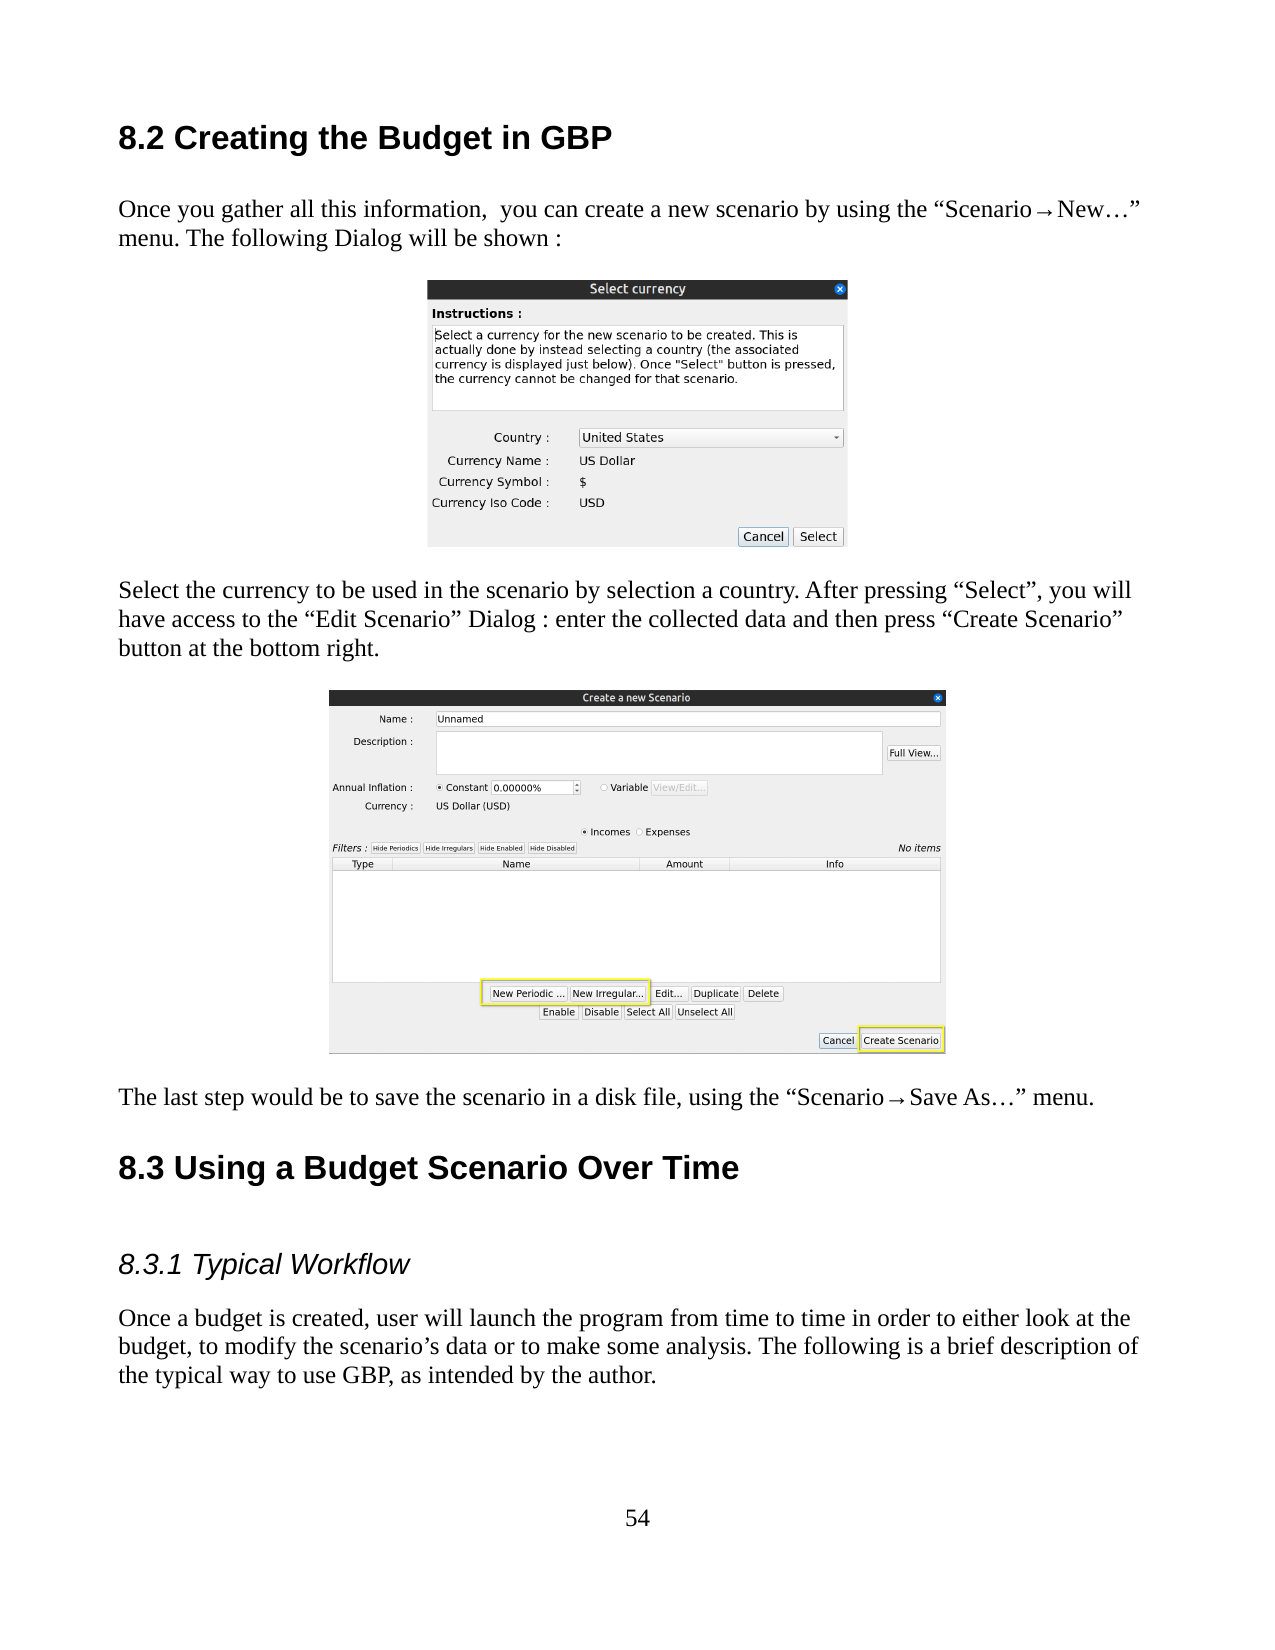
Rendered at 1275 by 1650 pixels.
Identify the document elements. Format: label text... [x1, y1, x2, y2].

text Once you gather all this information, you can create a new scenario by using the “Scenario→New…” menu. The following Dialog will be shown : [118, 194, 1157, 252]
picture [427, 280, 848, 547]
subtitle Typical Workflow [118, 1247, 1157, 1280]
picture [329, 690, 946, 1054]
text The last step would be to save the scenario in a disk file, using the “Scenario→Save As…” menu. [118, 1082, 1157, 1111]
subtitle Using a Budget Scenario Over Time [118, 1148, 1157, 1187]
subtitle Creating the Budget in GBP [118, 118, 1157, 157]
text Once a budget is created, user will launch the program from time to time in order to either look at the budget, to modify the scenario’s data or to make some analysis. The following is a brief description of the typical way to use GBP, as intended by the author. [118, 1303, 1157, 1389]
text Select the currency to be used in the scenario by selection a country. After pressing “Select”, you will have access to the “Edit Scenario” Dialog : enter the collected data and then press “Create Scenario” button at the bottom right. [118, 575, 1157, 662]
